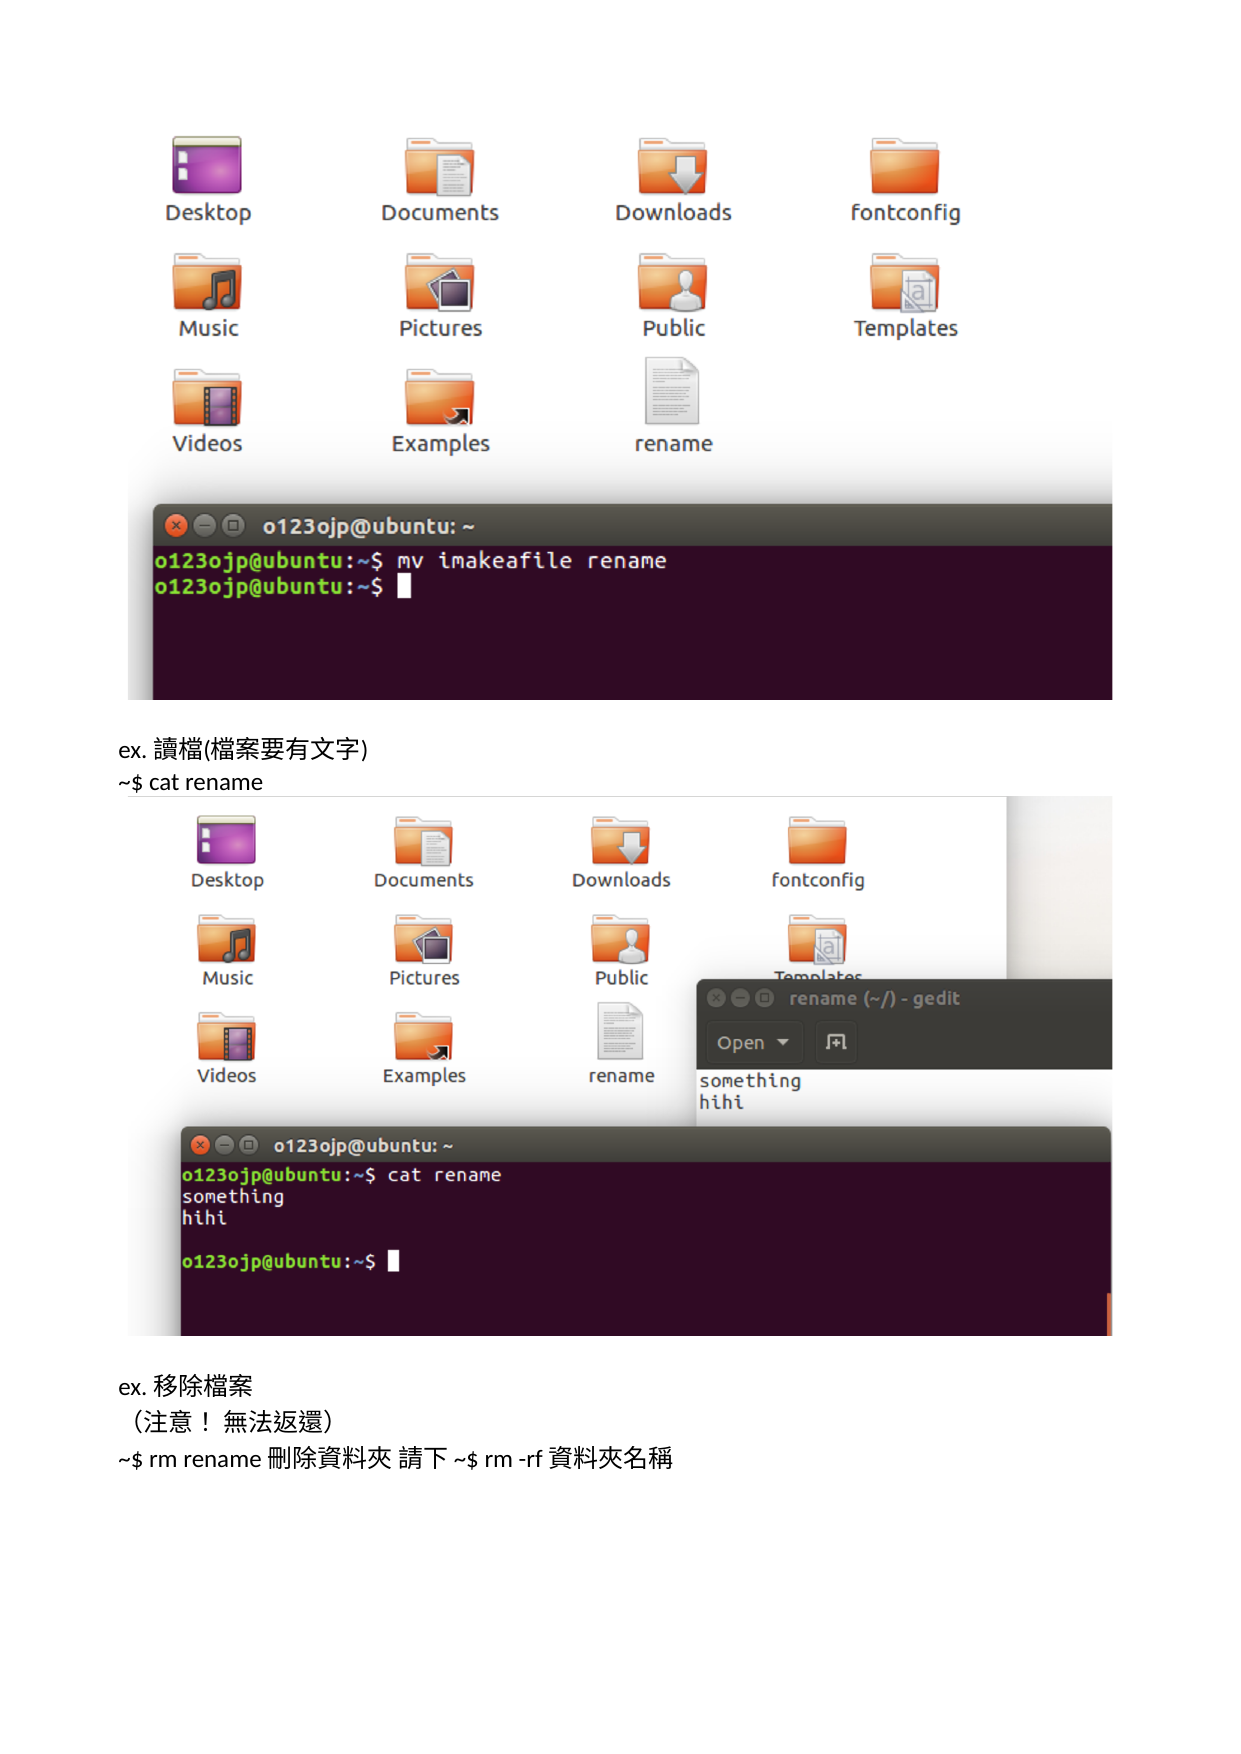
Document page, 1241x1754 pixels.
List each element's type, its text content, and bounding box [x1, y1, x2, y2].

text ~$ cat rename [118, 766, 1122, 797]
text ex. 移除檔案 [118, 1366, 1122, 1402]
text （注意！ 無法返還） [118, 1402, 1122, 1439]
text ex. 讀檔(檔案要有文字) [118, 730, 1122, 766]
picture [127, 796, 1113, 1336]
picture [127, 118, 1113, 700]
text ~$ rm rename 刪除資料夾 請下 ~$ rm -rf 資料夾名稱 [118, 1439, 1122, 1475]
